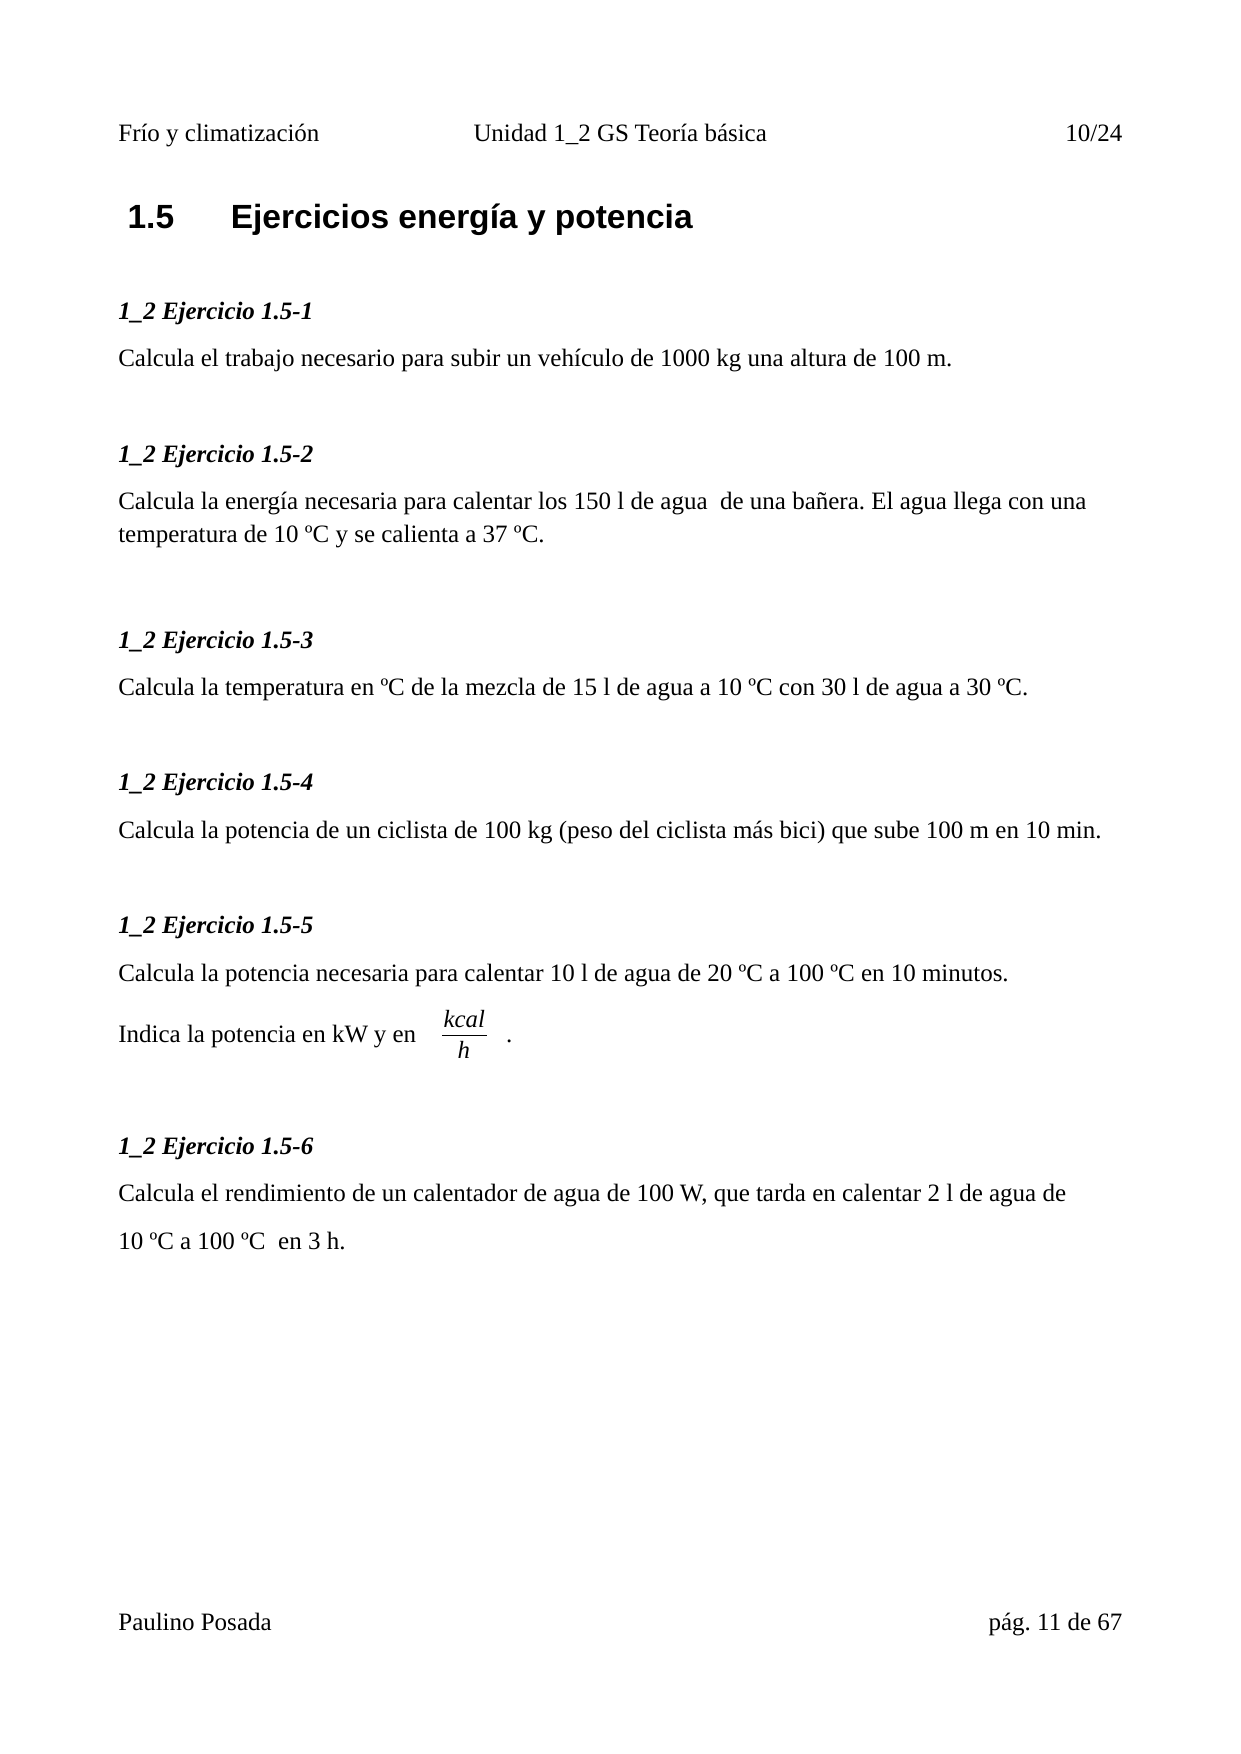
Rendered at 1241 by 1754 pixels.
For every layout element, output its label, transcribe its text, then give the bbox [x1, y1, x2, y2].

subtitle Ejercicios energía y potencia [118, 197, 1122, 236]
text 1_2 Ejercicio 1.5-5 [118, 910, 1122, 939]
text Calcula el rendimiento de un calentador de agua de 100 W, que tarda en calentar 2 l de agua de [118, 1178, 1122, 1207]
text 1_2 Ejercicio 1.5-3 [118, 625, 1122, 653]
text Calcula la energía necesaria para calentar los 150 l de agua de una bañera. El agua llega con una temperatura de 10 ºC y se calienta a 37 ºC. [118, 486, 1122, 548]
text 1_2 Ejercicio 1.5-2 [118, 439, 1122, 467]
text Indica la potencia en kW y en . [118, 1006, 1122, 1064]
text Calcula la potencia de un ciclista de 100 kg (peso del ciclista más bici) que sube 100 m en 10 min. [118, 815, 1122, 844]
text 1_2 Ejercicio 1.5-1 [118, 296, 1122, 325]
text Calcula el trabajo necesario para subir un vehículo de 1000 kg una altura de 100 m. [118, 343, 1122, 372]
text Calcula la potencia necesaria para calentar 10 l de agua de 20 ºC a 100 ºC en 10 minutos. [118, 958, 1122, 987]
text 1_2 Ejercicio 1.5-4 [118, 767, 1122, 796]
text Calcula la temperatura en ºC de la mezcla de 15 l de agua a 10 ºC con 30 l de agua a 30 ºC. [118, 672, 1122, 701]
text 10 ºC a 100 ºC en 3 h. [118, 1226, 1122, 1255]
text 1_2 Ejercicio 1.5-6 [118, 1131, 1122, 1160]
